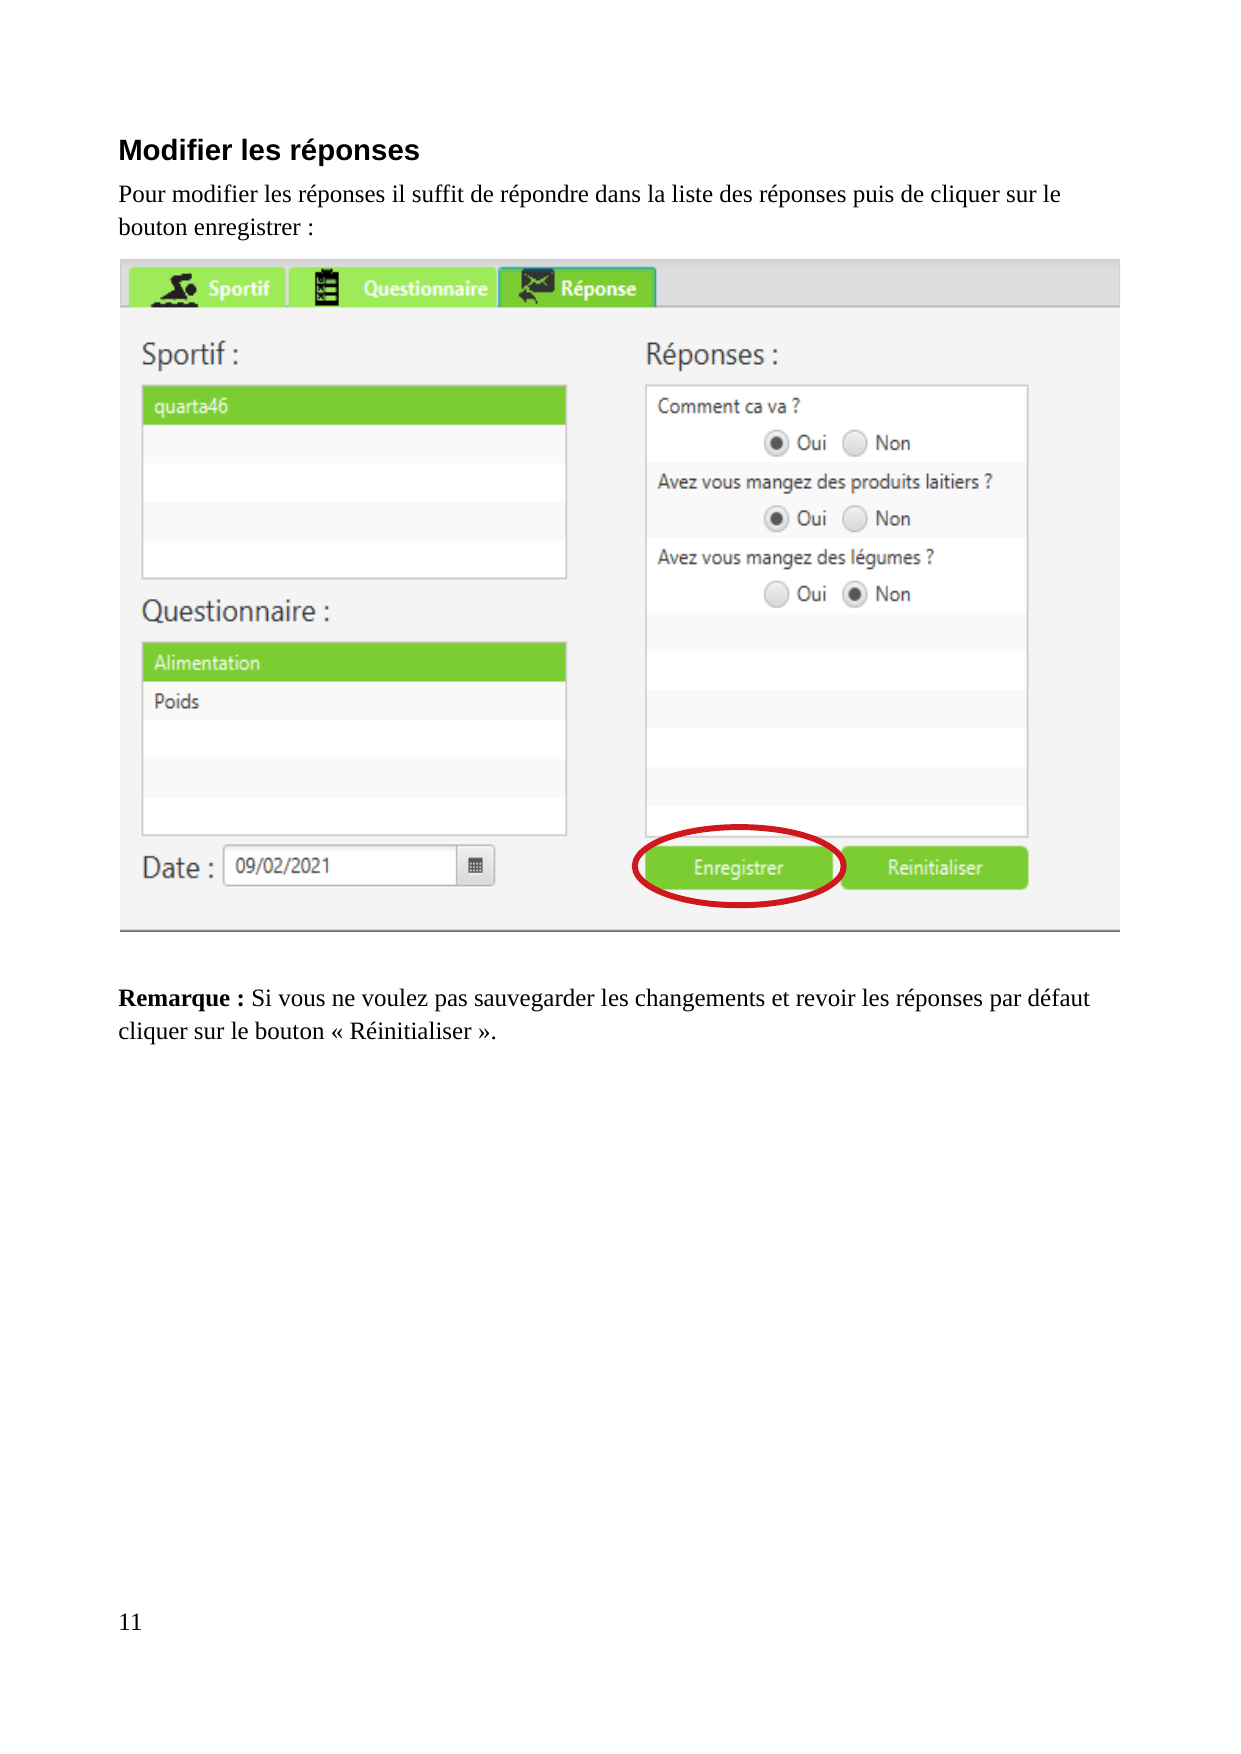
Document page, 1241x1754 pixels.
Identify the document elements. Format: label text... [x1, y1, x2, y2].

picture [120, 259, 1121, 932]
text Remarque : Si vous ne voulez pas sauvegarder les changements et revoir les réponses par défaut cliquer sur le bouton « Réinitialiser ». [118, 983, 1122, 1045]
text Pour modifier les réponses il suffit de répondre dans la liste des réponses puis de cliquer sur le bouton enregistrer : [118, 179, 1122, 241]
subtitle Modifier les réponses [118, 133, 1122, 166]
